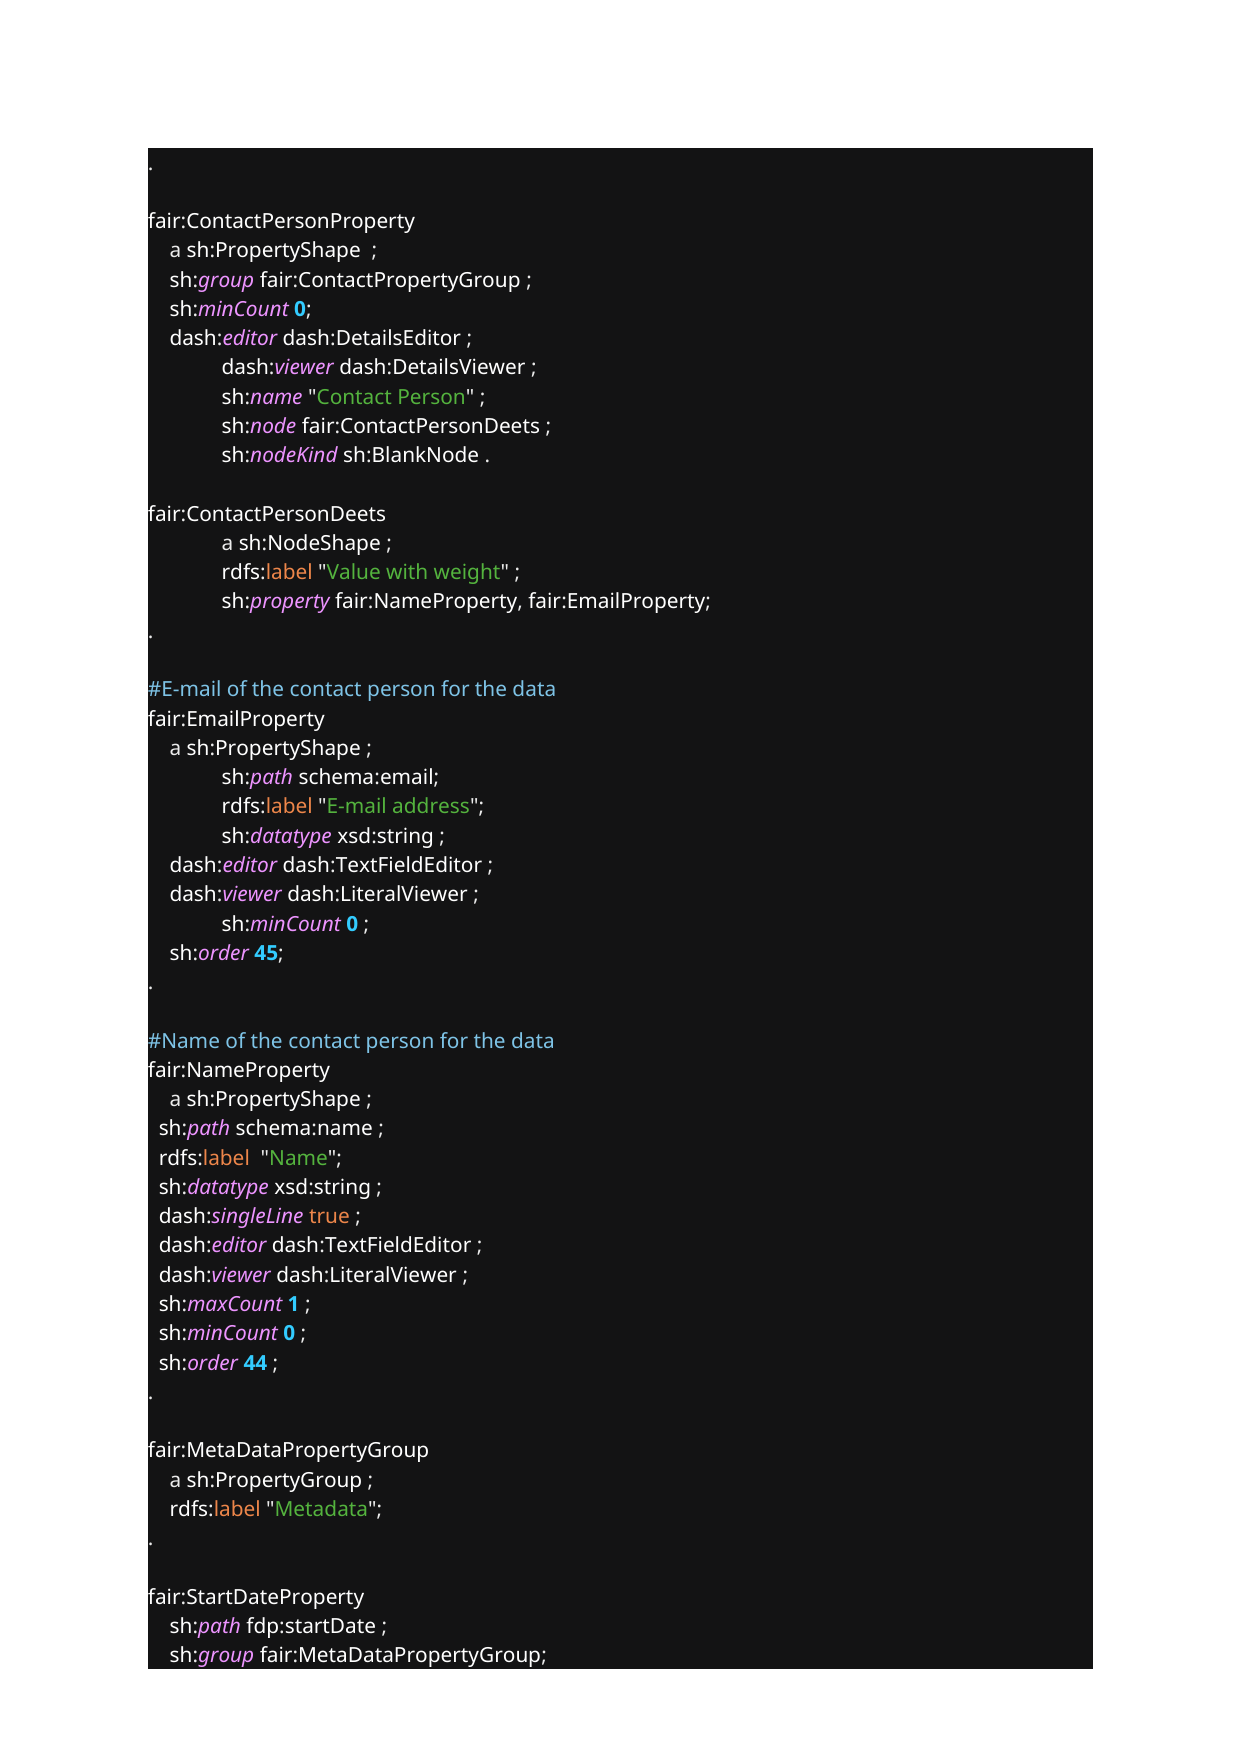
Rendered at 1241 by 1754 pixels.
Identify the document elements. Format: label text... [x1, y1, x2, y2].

text . fair:ContactPersonProperty a sh:PropertyShape ; sh:group fair:ContactPropertyGroup ; sh:minCount 0; dash:editor dash:DetailsEditor ; dash:viewer dash:DetailsViewer ; sh:name "Contact Person" ; sh:node fair:ContactPersonDeets ; sh:nodeKind sh:BlankNode . fair:ContactPersonDeets a sh:NodeShape ; rdfs:label "Value with weight" ; sh:property fair:NameProperty, fair:EmailProperty; . #E-mail of the contact person for the data fair:EmailProperty a sh:PropertyShape ; sh:path schema:email; rdfs:label "E-mail address"; sh:datatype xsd:string ; dash:editor dash:TextFieldEditor ; dash:viewer dash:LiteralViewer ; sh:minCount 0 ; sh:order 45; . #Name of the contact person for the data fair:NameProperty a sh:PropertyShape ; sh:path schema:name ; rdfs:label "Name"; sh:datatype xsd:string ; dash:singleLine true ; dash:editor dash:TextFieldEditor ; dash:viewer dash:LiteralViewer ; sh:maxCount 1 ; sh:minCount 0 ; sh:order 44 ; . fair:MetaDataPropertyGroup a sh:PropertyGroup ; rdfs:label "Metadata"; . fair:StartDateProperty sh:path fdp:startDate ; sh:group fair:MetaDataPropertyGroup; [148, 148, 1093, 1669]
